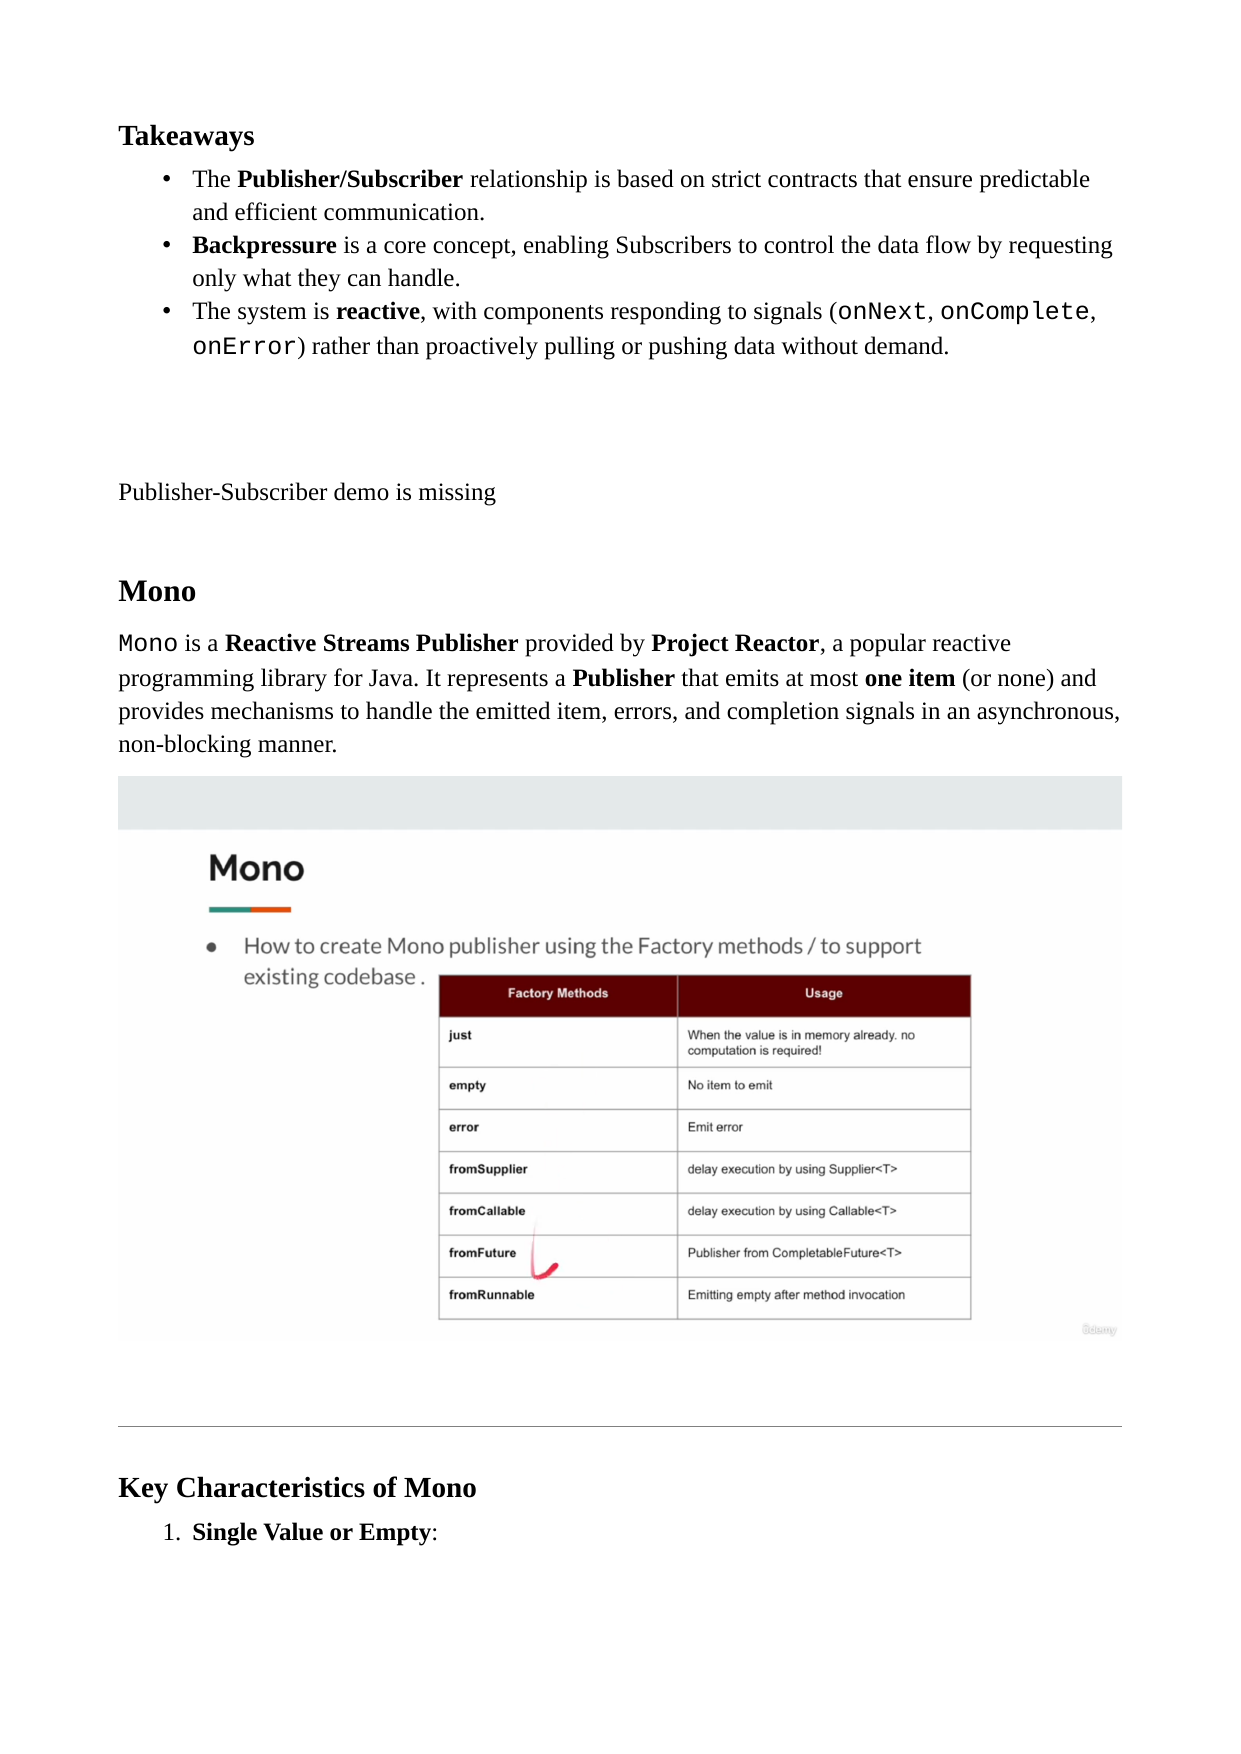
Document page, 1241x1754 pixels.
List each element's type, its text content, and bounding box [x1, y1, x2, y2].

text Mono is a Reactive Streams Publisher provided by Project Reactor, a popular reactive programming library for Java. It represents a Publisher that emits at most one item (or none) and provides mechanisms to handle the emitted item, errors, and completion signals in an asynchronous, non-blocking manner. [118, 628, 1122, 757]
text Mono [118, 572, 1122, 608]
picture [118, 776, 1123, 1341]
text Publisher-Subscriber demo is missing [118, 477, 1122, 505]
subtitle Takeaways [118, 118, 1122, 152]
list Single Value or Empty: [162, 1517, 1122, 1545]
subtitle Key Characteristics of Mono [118, 1471, 1122, 1504]
list Backpressure is a core concept, enabling Subscribers to control the data flow by requesting only what they can handle. [162, 230, 1122, 292]
list The Publisher/Subscriber relationship is based on strict contracts that ensure predictable and efficient communication. [162, 164, 1122, 226]
list The system is reactive, with components responding to signals (onNext, onComplete, onError) rather than proactively pulling or pushing data without demand. [162, 296, 1122, 362]
